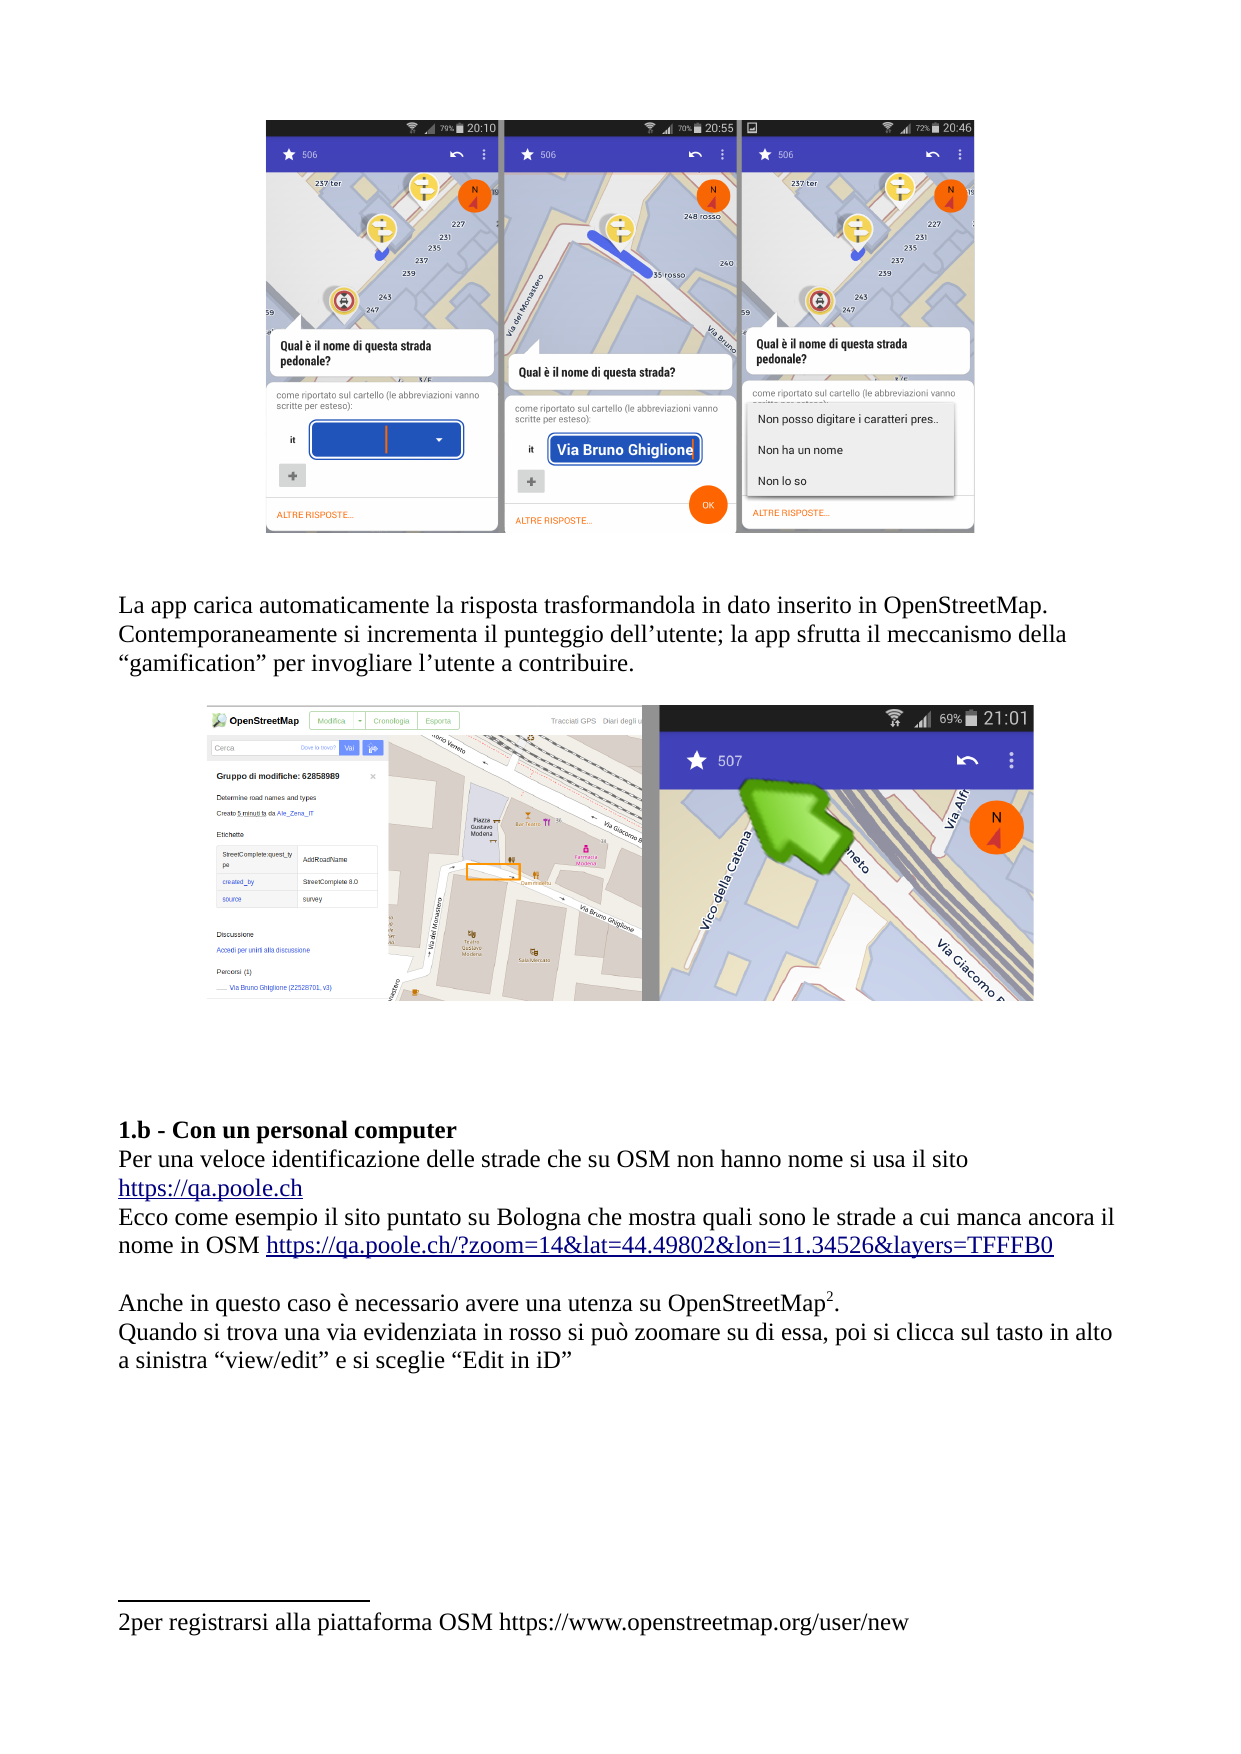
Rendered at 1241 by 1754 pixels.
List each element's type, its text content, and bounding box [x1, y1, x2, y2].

text Per una veloce identificazione delle strade che su OSM non hanno nome si usa il sito https://qa.poole.ch [118, 1144, 1122, 1202]
text La app carica automaticamente la risposta trasformandola in dato inserito in OpenStreetMap. Contemporaneamente si incrementa il punteggio dell’utente; la app sfrutta il meccanismo della “gamification” per invogliare l’utente a contribuire. [118, 590, 1122, 676]
text per registrarsi alla piattaforma OSM https://www.openstreetmap.org/user/new [118, 1607, 1122, 1636]
text 1.b - Con un personal computer [118, 1115, 1122, 1144]
text Ecco come esempio il sito puntato su Bologna che mostra quali sono le strade a cui manca ancora il nome in OSM https://qa.poole.ch/?zoom=14&lat=44.49802&lon=11.34526&layers=TFFFB0 [118, 1202, 1122, 1259]
text Anche in questo caso è necessario avere una utenza su OpenStreetMap. [118, 1288, 1122, 1317]
picture [206, 705, 1034, 1001]
picture [265, 120, 975, 533]
text Quando si trova una via evidenziata in rosso si può zoomare su di essa, poi si clicca sul tasto in alto a sinistra “view/edit” e si sceglie “Edit in iD” [118, 1317, 1122, 1374]
